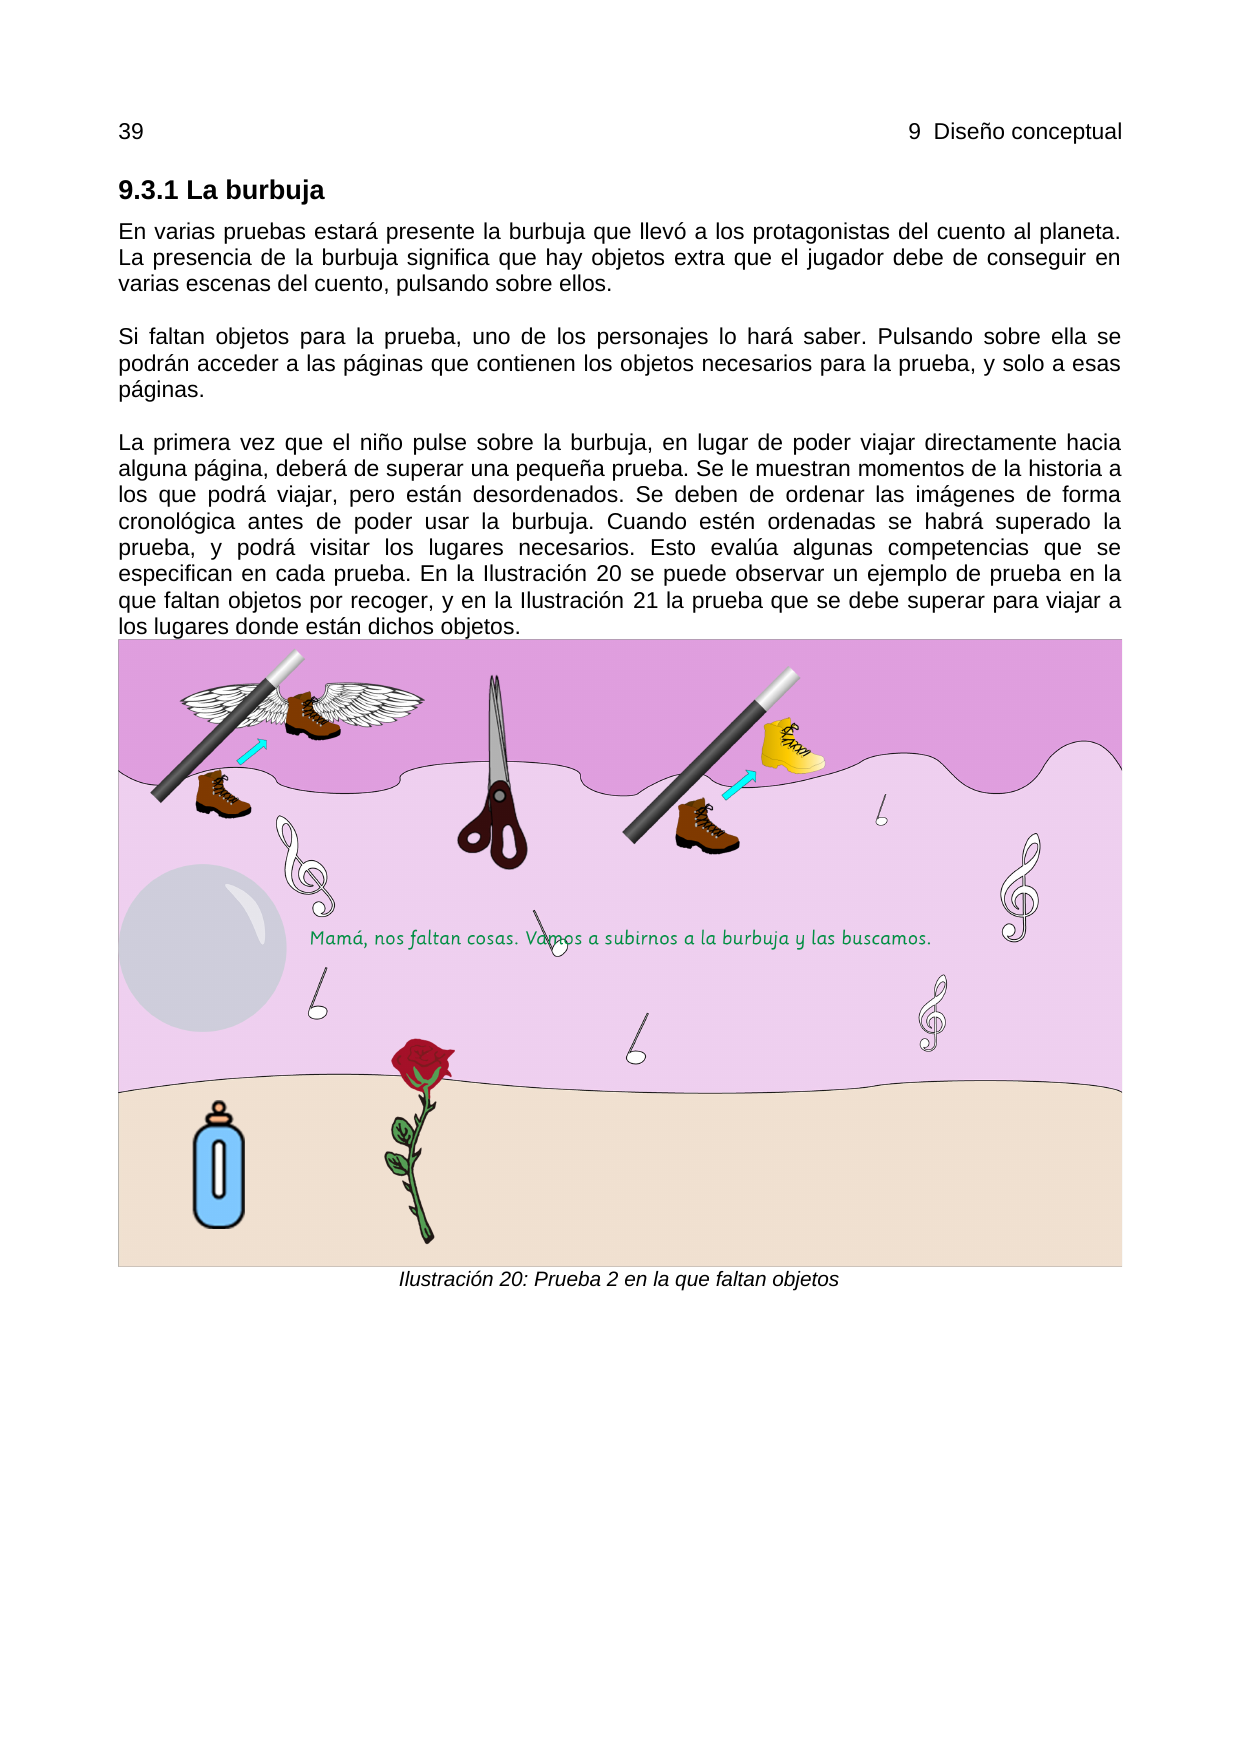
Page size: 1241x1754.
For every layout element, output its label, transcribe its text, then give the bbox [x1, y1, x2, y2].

text Ilustración 20: Prueba 2 en la que faltan objetos [118, 1267, 1122, 1291]
text Si faltan objetos para la prueba, uno de los personajes lo hará saber. Pulsando sobre ella se podrán acceder a las páginas que contienen los objetos necesarios para la prueba, y solo a esas páginas. [118, 323, 1122, 402]
subtitle La burbuja [118, 174, 1122, 205]
text En varias pruebas estará presente la burbuja que llevó a los protagonistas del cuento al planeta. La presencia de la burbuja significa que hay objetos extra que el jugador debe de conseguir en varias escenas del cuento, pulsando sobre ellos. [118, 218, 1122, 297]
text La primera vez que el niño pulse sobre la burbuja, en lugar de poder viajar directamente hacia alguna página, deberá de superar una pequeña prueba. Se le muestran momentos de la historia a los que podrá viajar, pero están desordenados. Se deben de ordenar las imágenes de forma cronológica antes de poder usar la burbuja. Cuando estén ordenadas se habrá superado la prueba, y podrá visitar los lugares necesarios. Esto evalúa algunas competencias que se especifican en cada prueba. En la Ilustración 20 se puede observar un ejemplo de prueba en la que faltan objetos por recoger, y en la Ilustración 21 la prueba que se debe superar para viajar a los lugares donde están dichos objetos. [118, 428, 1122, 639]
picture [118, 639, 1123, 1267]
